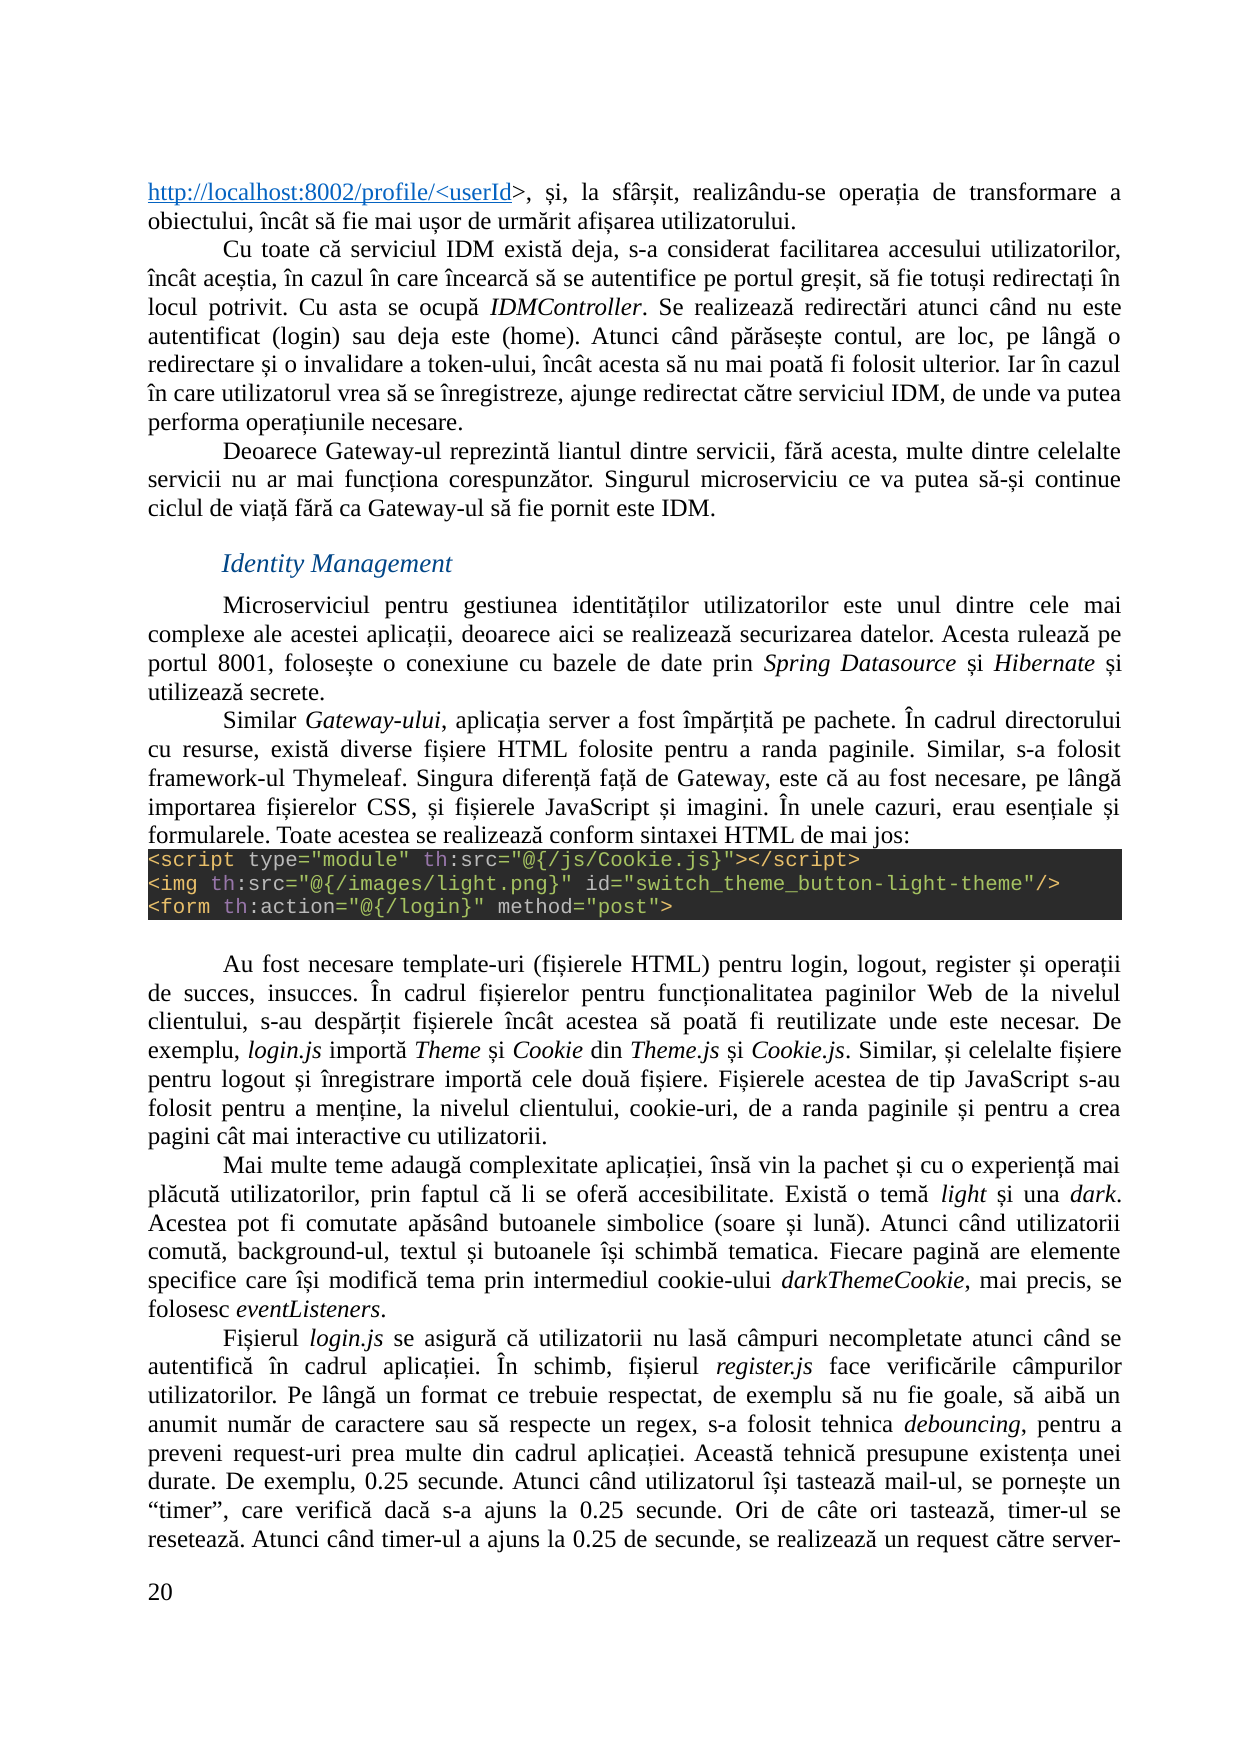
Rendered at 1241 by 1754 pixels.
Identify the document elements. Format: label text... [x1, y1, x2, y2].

text Similar Gateway-ului, aplicația server a fost împărțită pe pachete. În cadrul directorului cu resurse, există diverse fișiere HTML folosite pentru a randa paginile. Similar, s-a folosit framework-ul Thymeleaf. Singura diferență față de Gateway, este că au fost necesare, pe lângă importarea fișierelor CSS, și fișierele JavaScript și imagini. În unele cazuri, erau esențiale și formularele. Toate acestea se realizează conform sintaxei HTML de mai jos: [148, 705, 1122, 849]
text Microserviciul pentru gestiunea identităților utilizatorilor este unul dintre cele mai complexe ale acestei aplicații, deoarece aici se realizează securizarea datelor. Acesta rulează pe portul 8001, folosește o conexiune cu bazele de date prin Spring Datasource și Hibernate și utilizează secrete. [148, 590, 1122, 705]
text <script type="module" th:src="@{/js/Cookie.js}"></script> [148, 849, 1122, 873]
text <form th:action="@{/login}" method="post"> [148, 896, 1122, 920]
subtitle Identity Management [221, 547, 1122, 578]
text Deoarece Gateway-ul reprezintă liantul dintre servicii, fără acesta, multe dintre celelalte servicii nu ar mai funcționa corespunzător. Singurul microserviciu ce va putea să-și continue ciclul de viață fără ca Gateway-ul să fie pornit este IDM. [148, 436, 1122, 522]
text Au fost necesare template-uri (fișierele HTML) pentru login, logout, register și operații de succes, insucces. În cadrul fișierelor pentru funcționalitatea paginilor Web de la nivelul clientului, s-au despărțit fișierele încât acestea să poată fi reutilizate unde este necesar. De exemplu, login.js importă Theme și Cookie din Theme.js și Cookie.js. Similar, și celelalte fișiere pentru logout și înregistrare importă cele două fișiere. Fișierele acestea de tip JavaScript s-au folosit pentru a menține, la nivelul clientului, cookie-uri, de a randa paginile și pentru a crea pagini cât mai interactive cu utilizatorii. [148, 949, 1122, 1150]
text Fișierul login.js se asigură că utilizatorii nu lasă câmpuri necompletate atunci când se autentifică în cadrul aplicației. În schimb, fișierul register.js face verificările câmpurilor utilizatorilor. Pe lângă un format ce trebuie respectat, de exemplu să nu fie goale, să aibă un anumit număr de caractere sau să respecte un regex, s-a folosit tehnica debouncing, pentru a preveni request-uri prea multe din cadrul aplicației. Această tehnică presupune existența unei durate. De exemplu, 0.25 secunde. Atunci când utilizatorul își tastează mail-ul, se pornește un “timer”, care verifică dacă s-a ajuns la 0.25 secunde. Ori de câte ori tastează, timer-ul se resetează. Atunci când timer-ul a ajuns la 0.25 de secunde, se realizează un request către server- [148, 1323, 1122, 1553]
text http://localhost:8002/profile/<userId>, și, la sfârșit, realizându-se operația de transformare a obiectului, încât să fie mai ușor de urmărit afișarea utilizatorului. [148, 177, 1122, 234]
text Mai multe teme adaugă complexitate aplicației, însă vin la pachet și cu o experiență mai plăcută utilizatorilor, prin faptul că li se oferă accesibilitate. Există o temă light și una dark. Acestea pot fi comutate apăsând butoanele simbolice (soare și lună). Atunci când utilizatorii comută, background-ul, textul și butoanele își schimbă tematica. Fiecare pagină are elemente specifice care își modifică tema prin intermediul cookie-ului darkThemeCookie, mai precis, se folosesc eventListeners. [148, 1150, 1122, 1323]
text Cu toate că serviciul IDM există deja, s-a considerat facilitarea accesului utilizatorilor, încât aceștia, în cazul în care încearcă să se autentifice pe portul greșit, să fie totuși redirectați în locul potrivit. Cu asta se ocupă IDMController. Se realizează redirectări atunci când nu este autentificat (login) sau deja este (home). Atunci când părăsește contul, are loc, pe lângă o redirectare și o invalidare a token-ului, încât acesta să nu mai poată fi folosit ulterior. Iar în cazul în care utilizatorul vrea să se înregistreze, ajunge redirectat către serviciul IDM, de unde va putea performa operațiunile necesare. [148, 234, 1122, 436]
text <img th:src="@{/images/light.png}" id="switch_theme_button-light-theme"/> [148, 873, 1122, 896]
